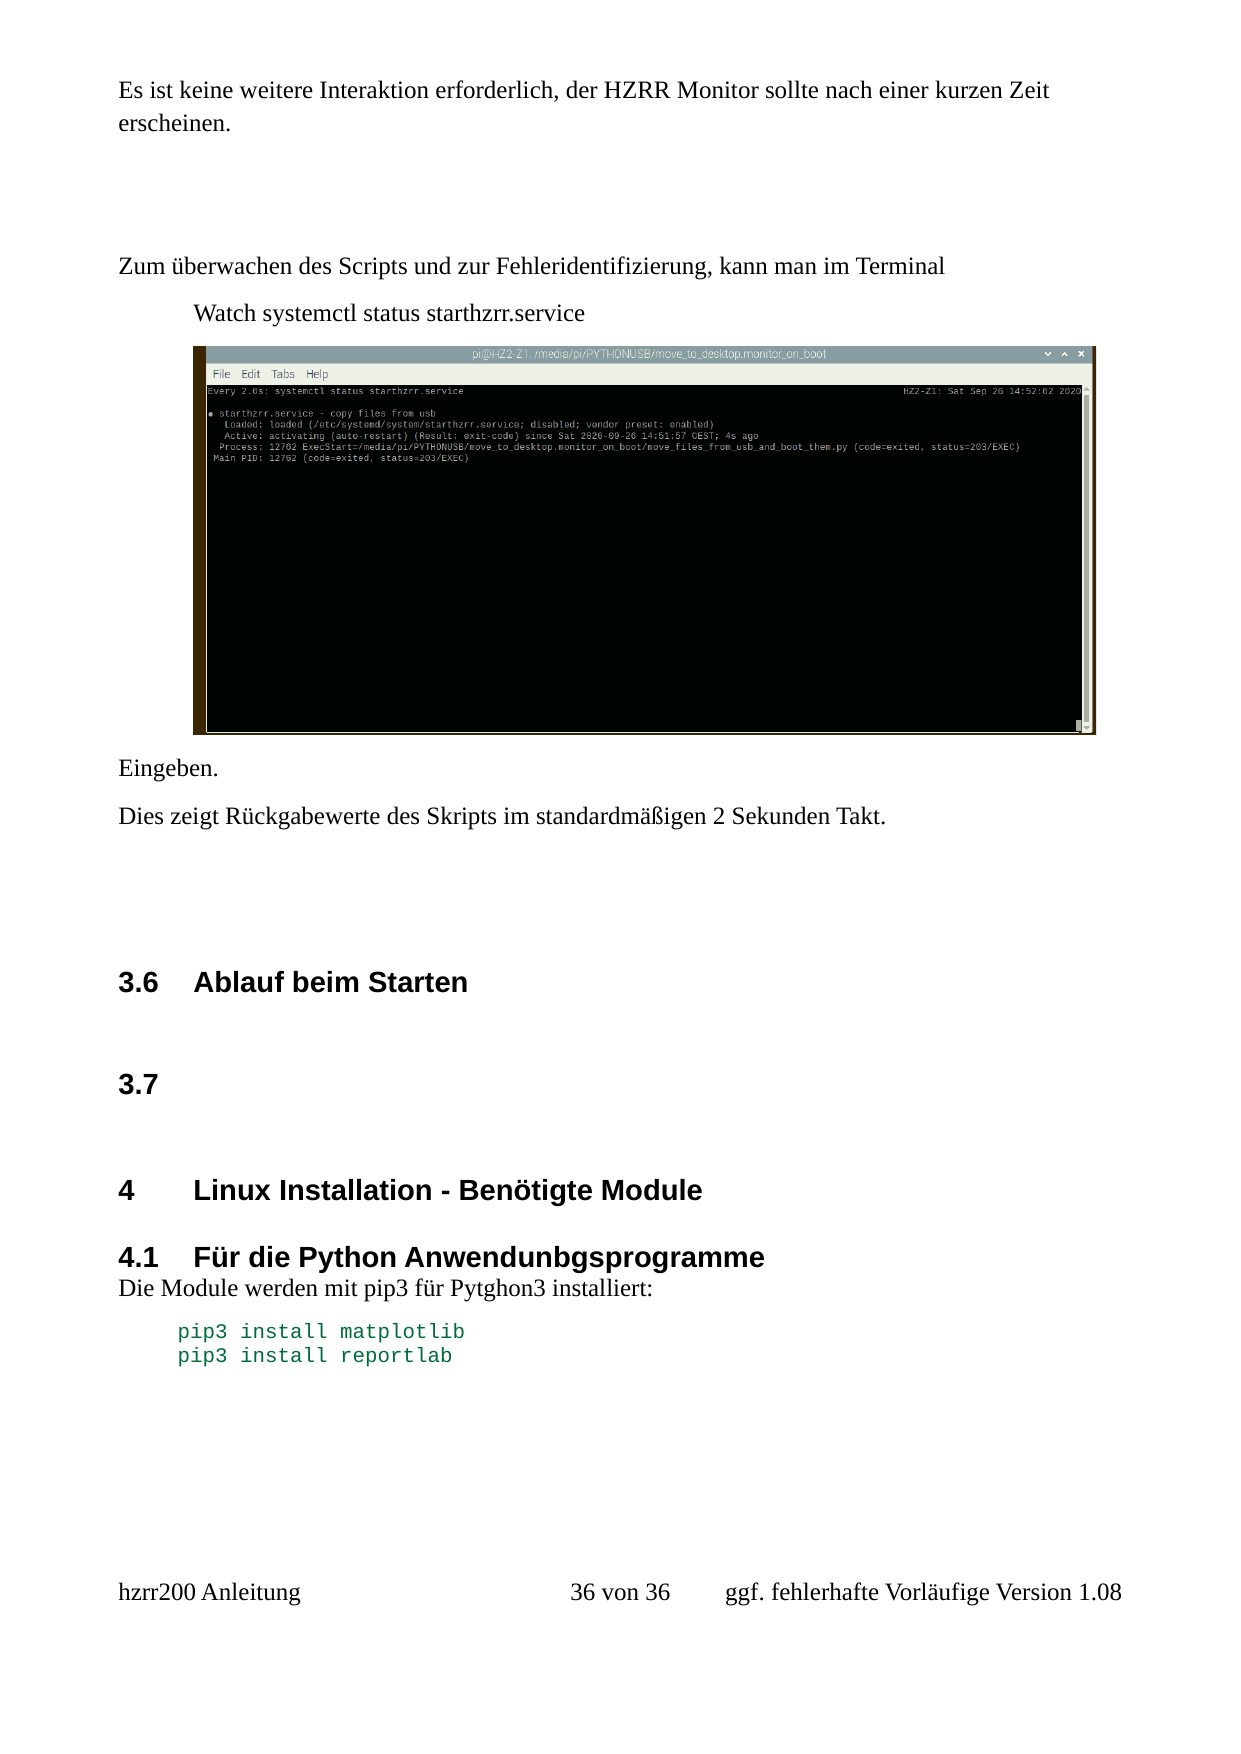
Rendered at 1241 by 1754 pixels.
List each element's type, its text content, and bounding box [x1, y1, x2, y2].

subtitle Für die Python Anwendunbgsprogramme [118, 1240, 1122, 1273]
text pip3 install reportlab [177, 1344, 1122, 1368]
text Es ist keine weitere Interaktion erforderlich, der HZRR Monitor sollte nach einer kurzen Zeit erscheinen. [118, 75, 1122, 137]
picture [193, 346, 1097, 735]
text Eingeben. [118, 753, 1122, 782]
text pip3 install matplotlib [177, 1321, 1122, 1344]
subtitle Linux Installation - Benötigte Module [118, 1173, 1122, 1206]
text Dies zeigt Rückgabewerte des Skripts im standardmäßigen 2 Sekunden Takt. [118, 801, 1122, 830]
subtitle Ablauf beim Starten [118, 965, 1122, 998]
text Watch systemctl status starthzrr.service [118, 298, 1122, 327]
text Zum überwachen des Scripts und zur Fehleridentifizierung, kann man im Terminal [118, 251, 1122, 279]
text Die Module werden mit pip3 für Pytghon3 installiert: [118, 1273, 1122, 1302]
